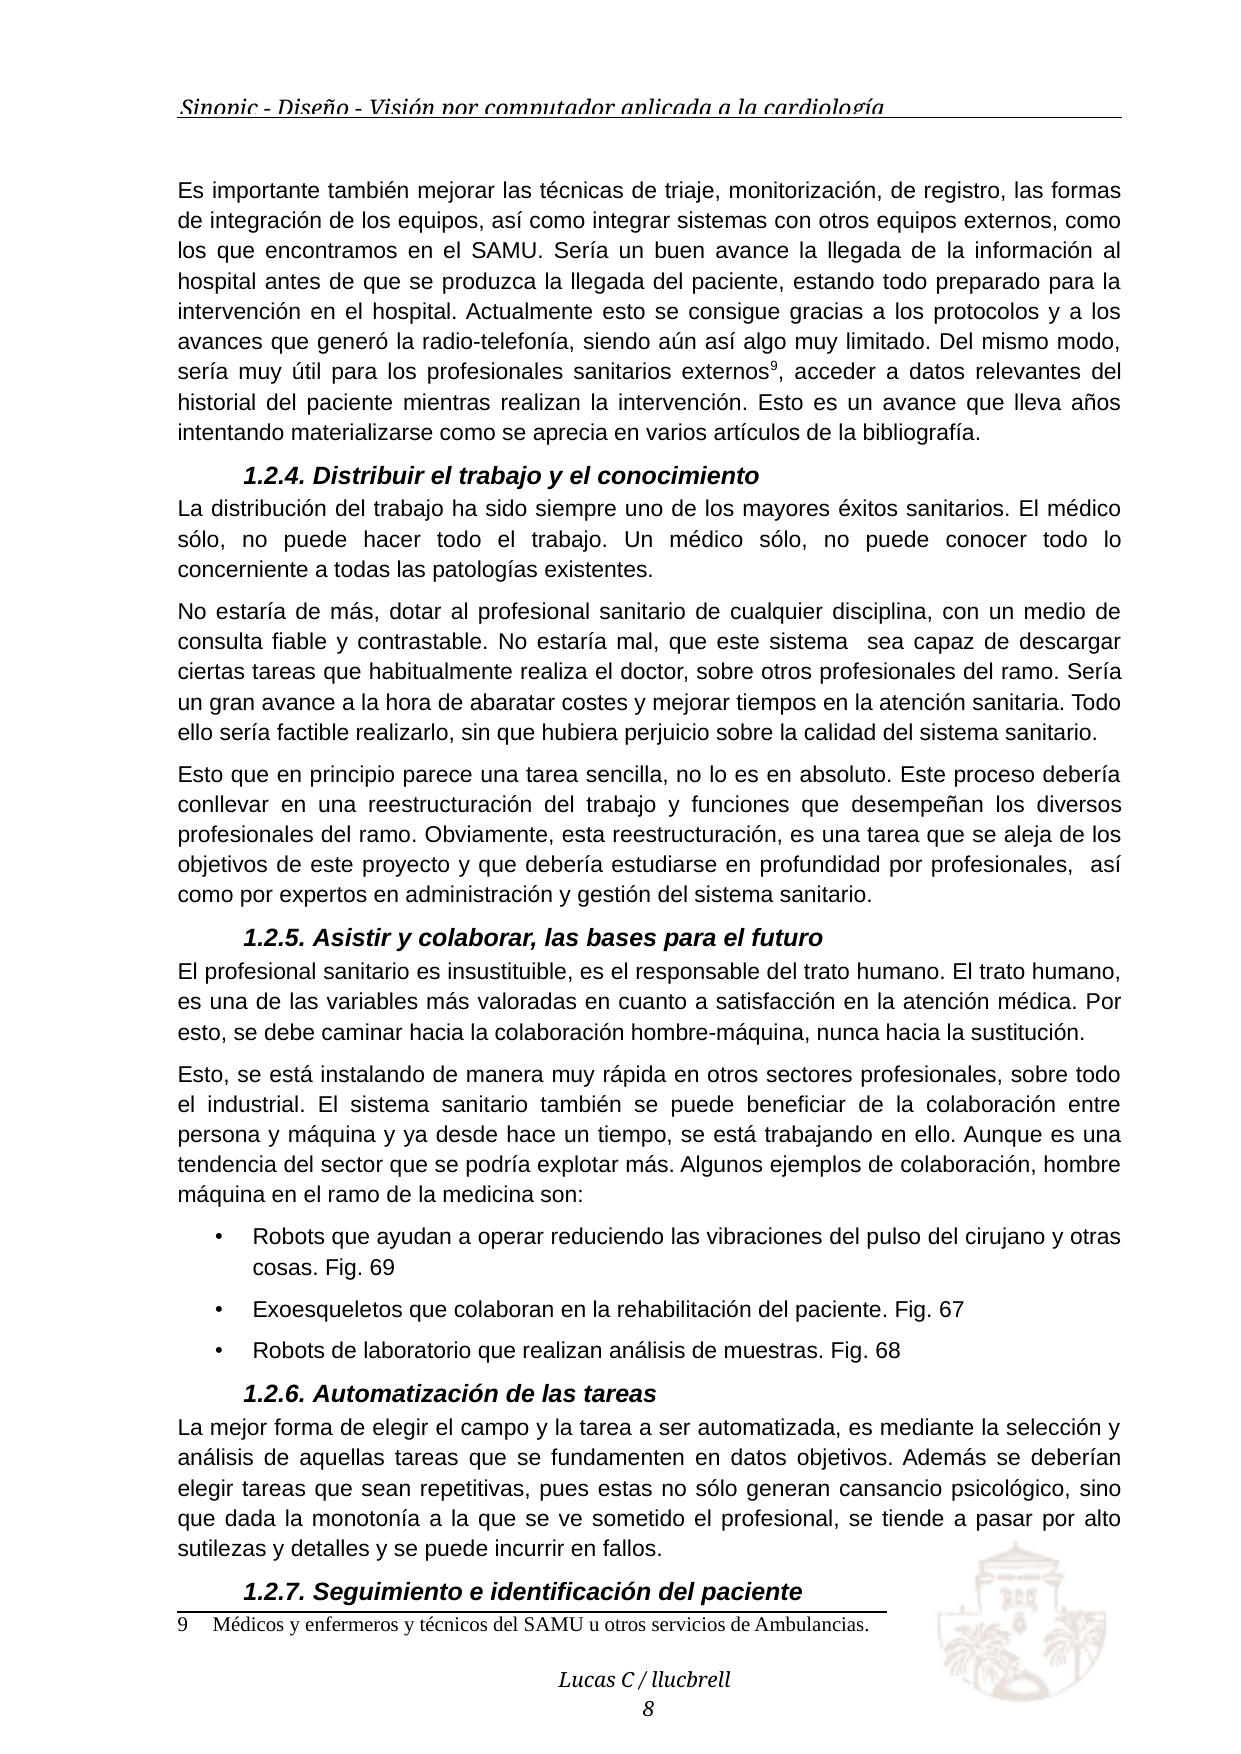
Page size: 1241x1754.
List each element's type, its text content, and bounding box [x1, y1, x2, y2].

list Seguimiento e identificación del paciente [177, 1577, 1122, 1606]
text Médicos y enfermeros y técnicos del SAMU u otros servicios de Ambulancias. [177, 1612, 1122, 1636]
list Exoesqueletos que colaboran en la rehabilitación del paciente. Fig. 67 [215, 1296, 1122, 1322]
text Es importante también mejorar las técnicas de triaje, monitorización, de registro, las formas de integración de los equipos, así como integrar sistemas con otros equipos externos, como los que encontramos en el SAMU. Sería un buen avance la llegada de la información al hospital antes de que se produzca la llegada del paciente, estando todo preparado para la intervención en el hospital. Actualmente esto se consigue gracias a los protocolos y a los avances que generó la radio-telefonía, siendo aún así algo muy limitado. Del mismo modo, sería muy útil para los profesionales sanitarios externos, acceder a datos relevantes del historial del paciente mientras realizan la intervención. Esto es un avance que lleva años intentando materializarse como se aprecia en varios artículos de la bibliografía. [177, 177, 1122, 445]
text El profesional sanitario es insustituible, es el responsable del trato humano. El trato humano, es una de las variables más valoradas en cuanto a satisfacción en la atención médica. Por esto, se debe caminar hacia la colaboración hombre-máquina, nunca hacia la sustitución. [177, 958, 1122, 1045]
list Robots de laboratorio que realizan análisis de muestras. Fig. 68 [215, 1337, 1122, 1364]
text La distribución del trabajo ha sido siempre uno de los mayores éxitos sanitarios. El médico sólo, no puede hacer todo el trabajo. Un médico sólo, no puede conocer todo lo concerniente a todas las patologías existentes. [177, 495, 1122, 582]
text No estaría de más, dotar al profesional sanitario de cualquier disciplina, con un medio de consulta fiable y contrastable. No estaría mal, que este sistema sea capaz de descargar ciertas tareas que habitualmente realiza el doctor, sobre otros profesionales del ramo. Sería un gran avance a la hora de abaratar costes y mejorar tiempos en la atención sanitaria. Todo ello sería factible realizarlo, sin que hubiera perjuicio sobre la calidad del sistema sanitario. [177, 598, 1122, 745]
list Robots que ayudan a operar reduciendo las vibraciones del pulso del cirujano y otras cosas. Fig. 69 [215, 1223, 1122, 1280]
text Esto, se está instalando de manera muy rápida en otros sectores profesionales, sobre todo el industrial. El sistema sanitario también se puede beneficiar de la colaboración entre persona y máquina y ya desde hace un tiempo, se está trabajando en ello. Aunque es una tendencia del sector que se podría explotar más. Algunos ejemplos de colaboración, hombre máquina en el ramo de la medicina son: [177, 1061, 1122, 1208]
text La mejor forma de elegir el campo y la tarea a ser automatizada, es mediante la selección y análisis de aquellas tareas que se fundamenten en datos objetivos. Además se deberían elegir tareas que sean repetitivas, pues estas no sólo generan cansancio psicológico, sino que dada la monotonía a la que se ve sometido el profesional, se tiende a pasar por alto sutilezas y detalles y se puede incurrir en fallos. [177, 1414, 1122, 1561]
text Esto que en principio parece una tarea sencilla, no lo es en absoluto. Este proceso debería conllevar en una reestructuración del trabajo y funciones que desempeñan los diversos profesionales del ramo. Obviamente, esta reestructuración, es una tarea que se aleja de los objetivos de este proyecto y que debería estudiarse en profundidad por profesionales, así como por expertos en administración y gestión del sistema sanitario. [177, 761, 1122, 908]
list Distribuir el trabajo y el conocimiento [177, 461, 1122, 489]
list Automatización de las tareas [177, 1379, 1122, 1408]
list Asistir y colaborar, las bases para el futuro [177, 923, 1122, 952]
